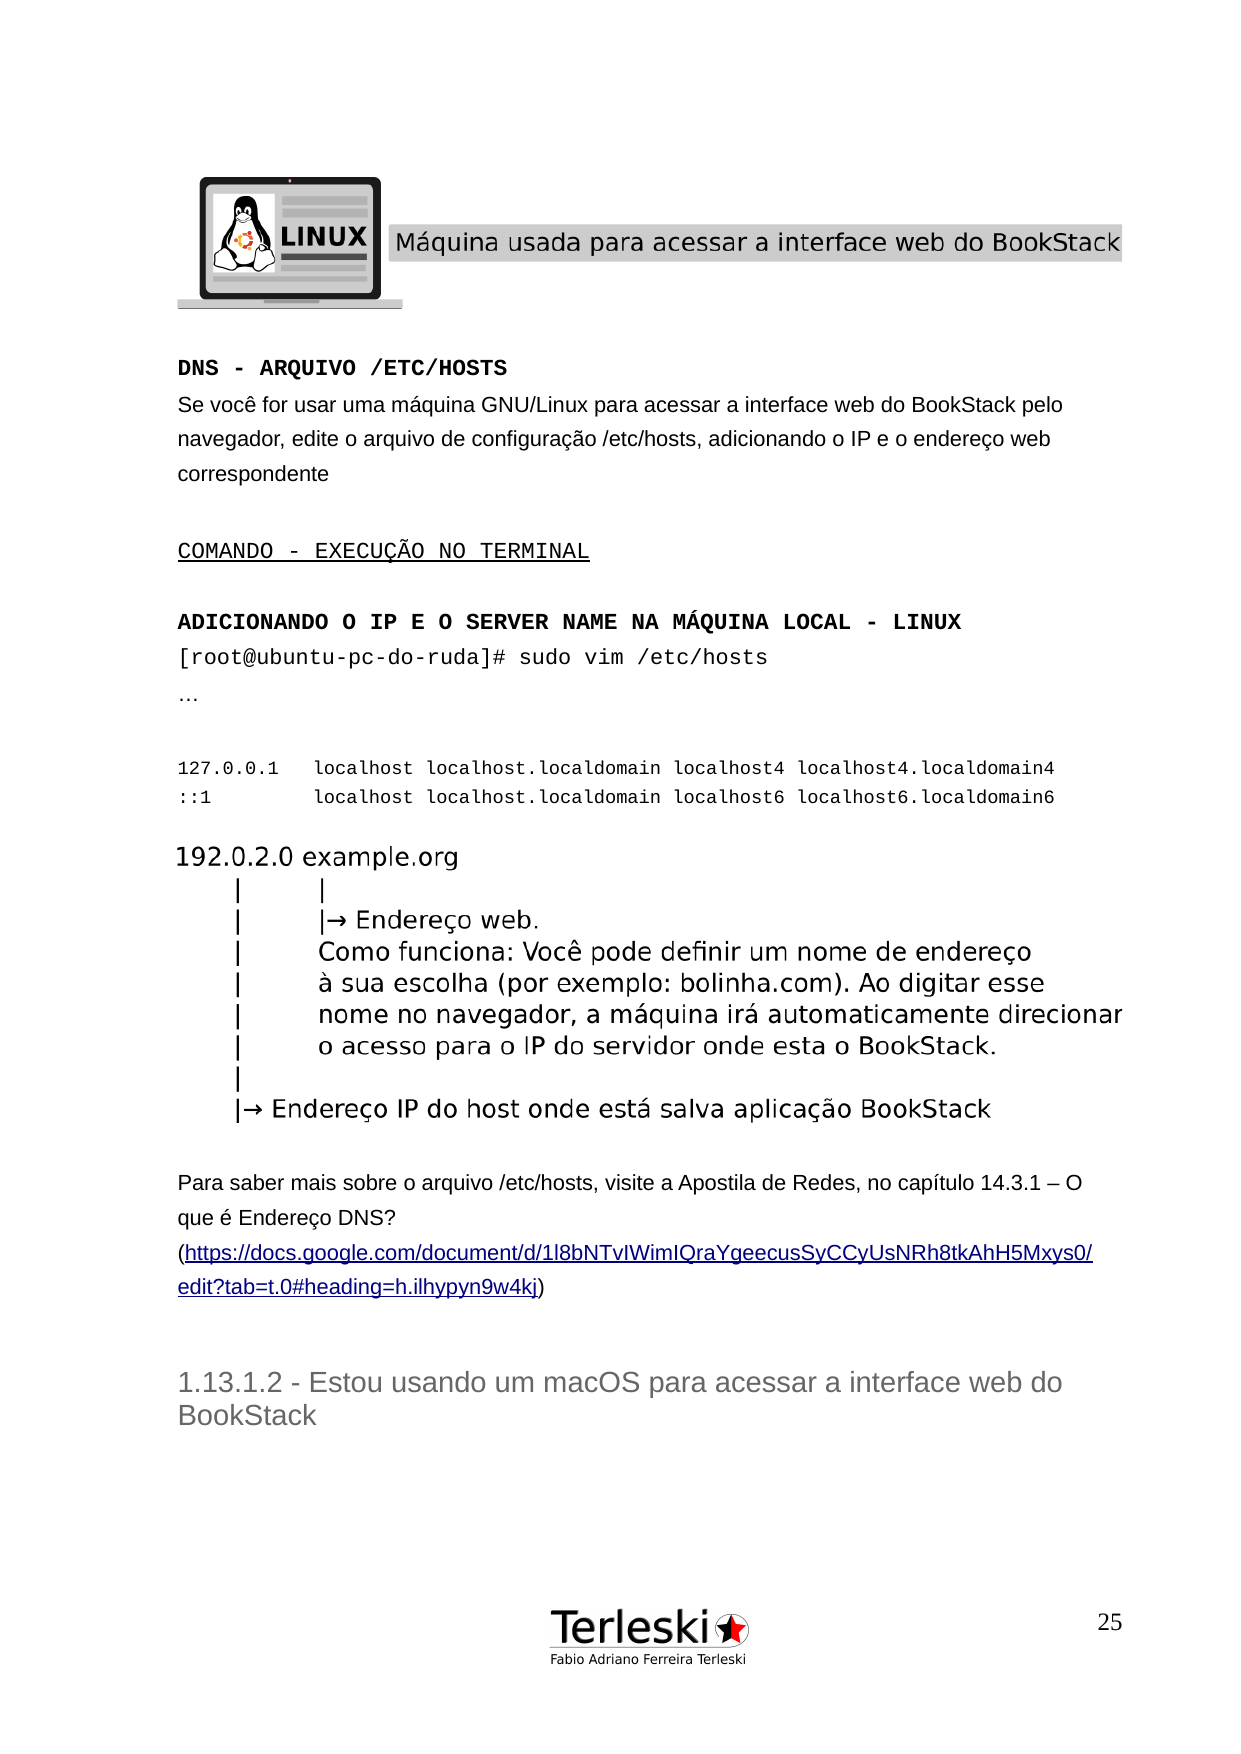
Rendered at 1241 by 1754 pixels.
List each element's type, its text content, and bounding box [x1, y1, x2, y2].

picture [549, 1607, 750, 1667]
subtitle 1.13.1.2 - Estou usando um macOS para acessar a interface web do BookStack [177, 1365, 1122, 1432]
text 127.0.0.1 localhost localhost.localdomain localhost4 localhost4.localdomain4 [177, 759, 1122, 780]
text … [177, 681, 1122, 706]
text Para saber mais sobre o arquivo /etc/hosts, visite a Apostila de Redes, no capítulo 14.3.1 – O que é Endereço DNS? [177, 1170, 1122, 1230]
text ADICIONANDO O IP E O SERVER NAME NA MÁQUINA LOCAL - LINUX [177, 611, 1122, 637]
text COMANDO - EXECUÇÃO NO TERMINAL [177, 539, 1122, 565]
text (https://docs.google.com/document/d/1l8bNTvIWimIQraYgeecusSyCCyUsNRh8tkAhH5Mxys0/edit?tab=t.0#heading=h.ilhypyn9w4kj) [177, 1239, 1122, 1299]
picture [177, 177, 1123, 309]
picture [177, 846, 1123, 1123]
text Se você for usar uma máquina GNU/Linux para acessar a interface web do BookStack pelo navegador, edite o arquivo de configuração /etc/hosts, adicionando o IP e o endereço web correspondente [177, 392, 1122, 486]
text DNS - ARQUIVO /ETC/HOSTS [177, 356, 1122, 382]
text [root@ubuntu-pc-do-ruda]# sudo vim /etc/hosts [177, 646, 1122, 671]
text ::1 localhost localhost.localdomain localhost6 localhost6.localdomain6 [177, 788, 1122, 809]
